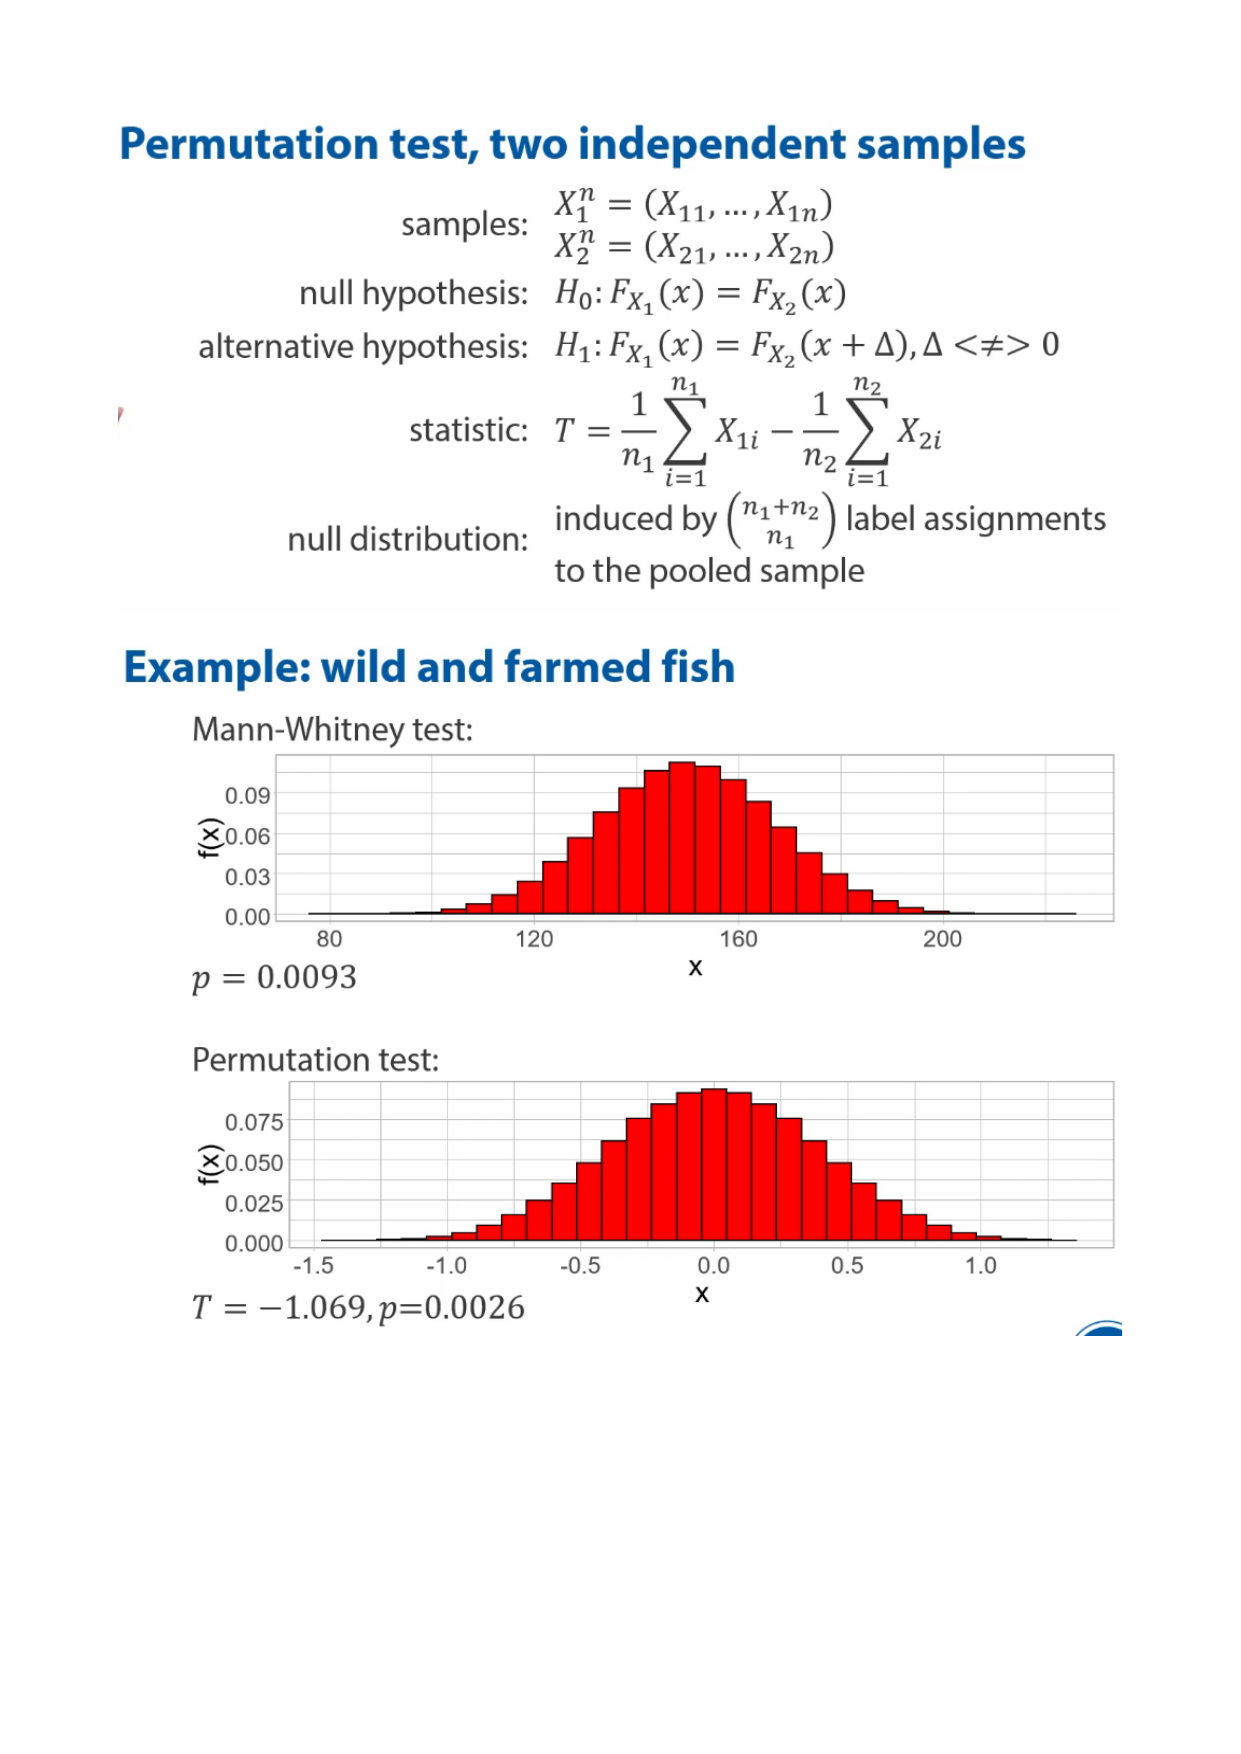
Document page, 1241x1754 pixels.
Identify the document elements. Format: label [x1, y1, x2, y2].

picture [118, 645, 1123, 1336]
picture [118, 118, 1123, 612]
